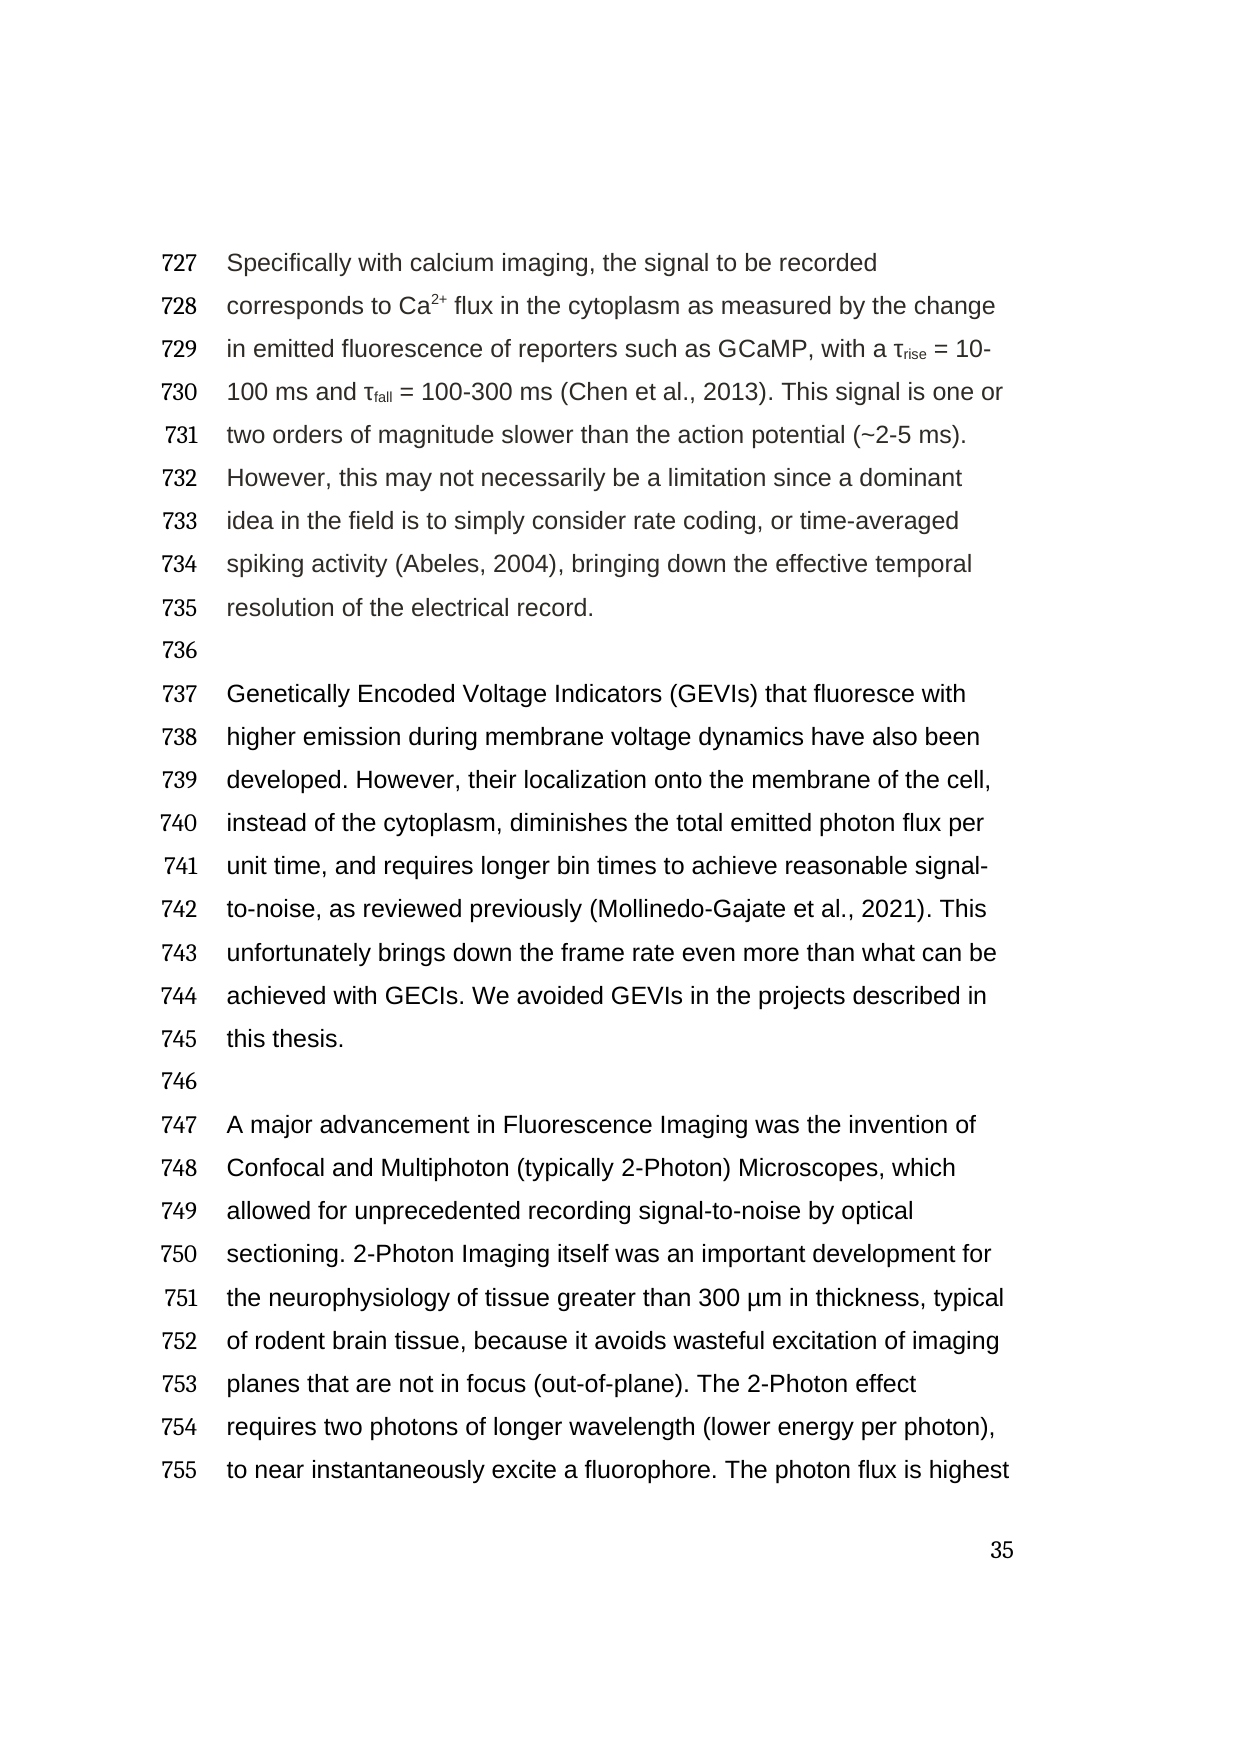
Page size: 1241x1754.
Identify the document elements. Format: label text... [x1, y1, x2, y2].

text Specifically with calcium imaging, the signal to be recorded corresponds to Ca2+ flux in the cytoplasm as measured by the change in emitted fluorescence of reporters such as GCaMP, with a τrise = 10-100 ms and τfall = 100-300 ms (Chen et al., 2013)⁠. This signal is one or two orders of magnitude slower than the action potential (~2-5 ms). However, this may not necessarily be a limitation since a dominant idea in the field is to simply consider rate coding, or time-averaged spiking activity (Abeles, 2004)⁠, bringing down the effective temporal resolution of the electrical record. [226, 248, 1014, 621]
text A major advancement in Fluorescence Imaging was the invention of Confocal and Multiphoton (typically 2-Photon) Microscopes, which allowed for unprecedented recording signal-to-noise by optical sectioning. 2-Photon Imaging itself was an important development for the neurophysiology of tissue greater than 300 µm in thickness, typical of rodent brain tissue, because it avoids wasteful excitation of imaging planes that are not in focus (out-of-plane). The 2-Photon effect requires two photons of longer wavelength (lower energy per photon), to near instantaneously excite a fluorophore. The photon flux is highest [226, 1110, 1014, 1484]
text Genetically Encoded Voltage Indicators (GEVIs) that fluoresce with higher emission during membrane voltage dynamics have also been developed. However, their localization onto the membrane of the cell, instead of the cytoplasm, diminishes the total emitted photon flux per unit time, and requires longer bin times to achieve reasonable signal-to-noise, as reviewed previously (Mollinedo-Gajate et al., 2021). This unfortunately brings down the frame rate even more than what can be achieved with GECIs. We avoided GEVIs in the projects described in this thesis. [226, 679, 1014, 1053]
